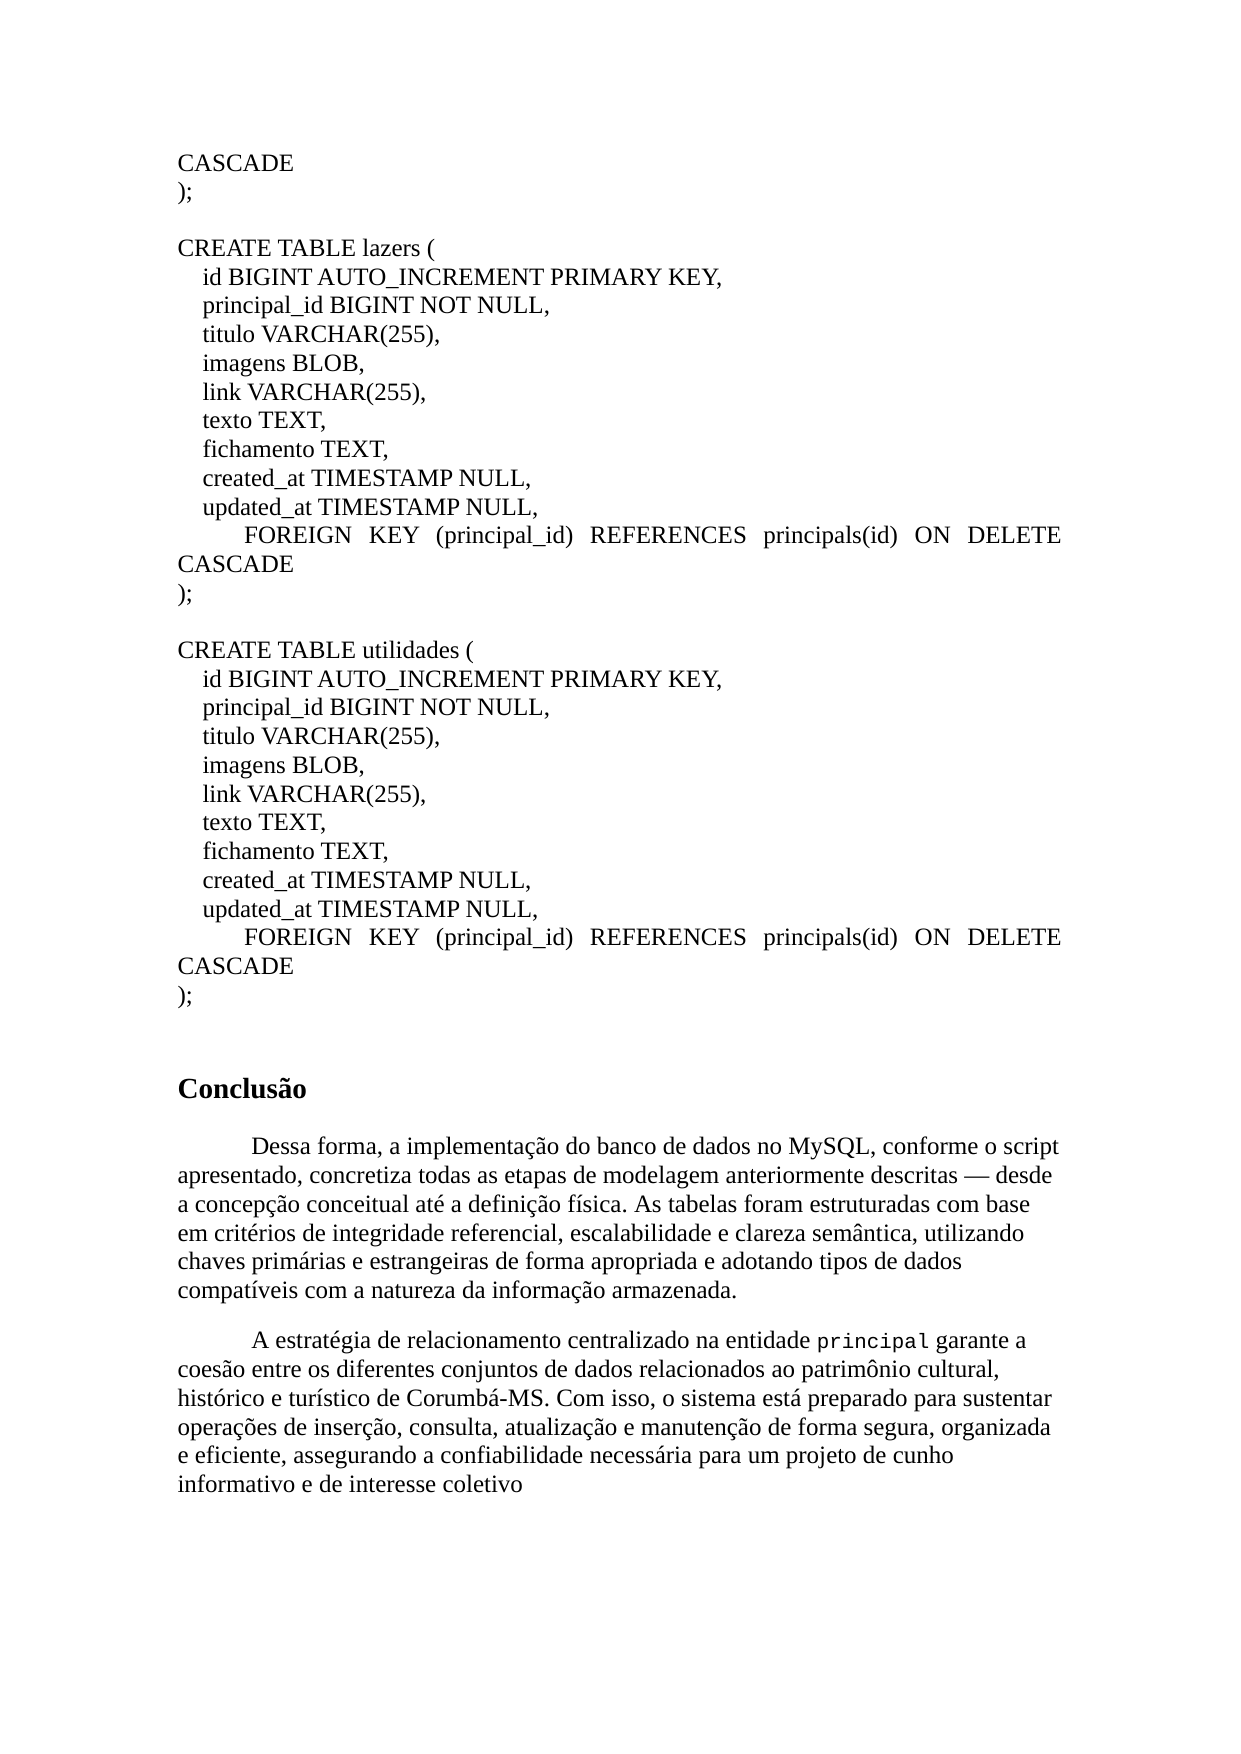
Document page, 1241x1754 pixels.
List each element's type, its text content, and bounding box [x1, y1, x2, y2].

text FOREIGN KEY (principal_id) REFERENCES principals(id) ON DELETE CASCADE [177, 922, 1063, 980]
text principal_id BIGINT NOT NULL, [177, 692, 1063, 721]
text fichamento TEXT, [177, 434, 1063, 463]
text CASCADE [177, 148, 1063, 176]
text principal_id BIGINT NOT NULL, [177, 291, 1063, 319]
text updated_at TIMESTAMP NULL, [177, 894, 1063, 922]
text ); [177, 578, 1063, 607]
text FOREIGN KEY (principal_id) REFERENCES principals(id) ON DELETE CASCADE [177, 521, 1063, 578]
text created_at TIMESTAMP NULL, [177, 865, 1063, 894]
text Dessa forma, a implementação do banco de dados no MySQL, conforme o script apresentado, concretiza todas as etapas de modelagem anteriormente descritas — desde a concepção conceitual até a definição física. As tabelas foram estruturadas com base em critérios de integridade referencial, escalabilidade e clareza semântica, utilizando chaves primárias e estrangeiras de forma apropriada e adotando tipos de dados compatíveis com a natureza da informação armazenada. [177, 1131, 1063, 1304]
text id BIGINT AUTO_INCREMENT PRIMARY KEY, [177, 262, 1063, 291]
text CREATE TABLE utilidades ( [177, 635, 1063, 664]
text imagens BLOB, [177, 348, 1063, 377]
text created_at TIMESTAMP NULL, [177, 463, 1063, 492]
text link VARCHAR(255), [177, 377, 1063, 406]
text link VARCHAR(255), [177, 779, 1063, 807]
text ); [177, 176, 1063, 205]
text updated_at TIMESTAMP NULL, [177, 492, 1063, 521]
text ); [177, 980, 1063, 1009]
text titulo VARCHAR(255), [177, 319, 1063, 348]
text fichamento TEXT, [177, 836, 1063, 865]
text CREATE TABLE lazers ( [177, 233, 1063, 262]
text Conclusão [177, 1071, 1063, 1104]
text texto TEXT, [177, 807, 1063, 836]
text id BIGINT AUTO_INCREMENT PRIMARY KEY, [177, 664, 1063, 692]
text imagens BLOB, [177, 750, 1063, 779]
text titulo VARCHAR(255), [177, 721, 1063, 750]
text texto TEXT, [177, 406, 1063, 434]
text A estratégia de relacionamento centralizado na entidade principal garante a coesão entre os diferentes conjuntos de dados relacionados ao patrimônio cultural, histórico e turístico de Corumbá-MS. Com isso, o sistema está preparado para sustentar operações de inserção, consulta, atualização e manutenção de forma segura, organizada e eficiente, assegurando a confiabilidade necessária para um projeto de cunho informativo e de interesse coletivo [177, 1325, 1063, 1498]
